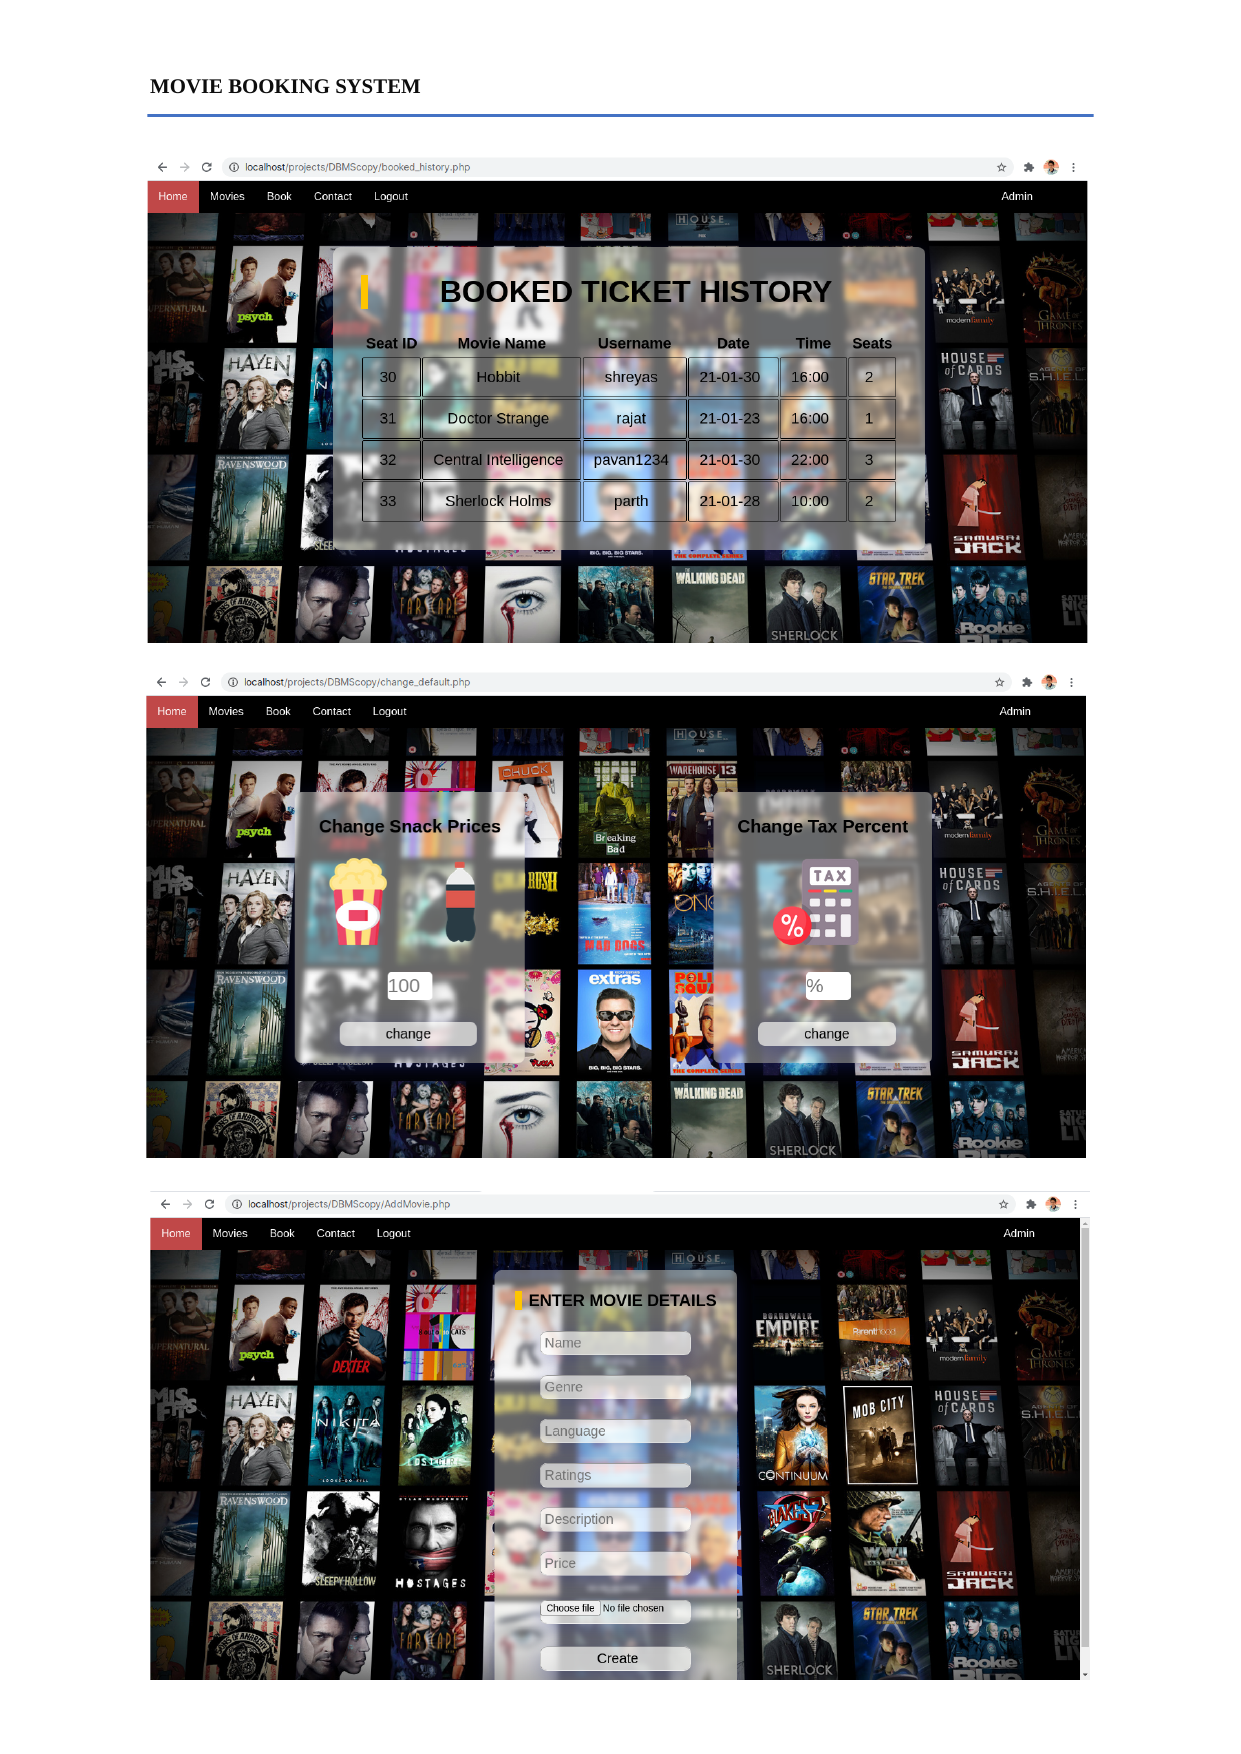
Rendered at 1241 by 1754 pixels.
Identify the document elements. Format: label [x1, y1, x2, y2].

picture [147, 156, 1088, 643]
picture [150, 1191, 1090, 1680]
picture [146, 670, 1086, 1158]
